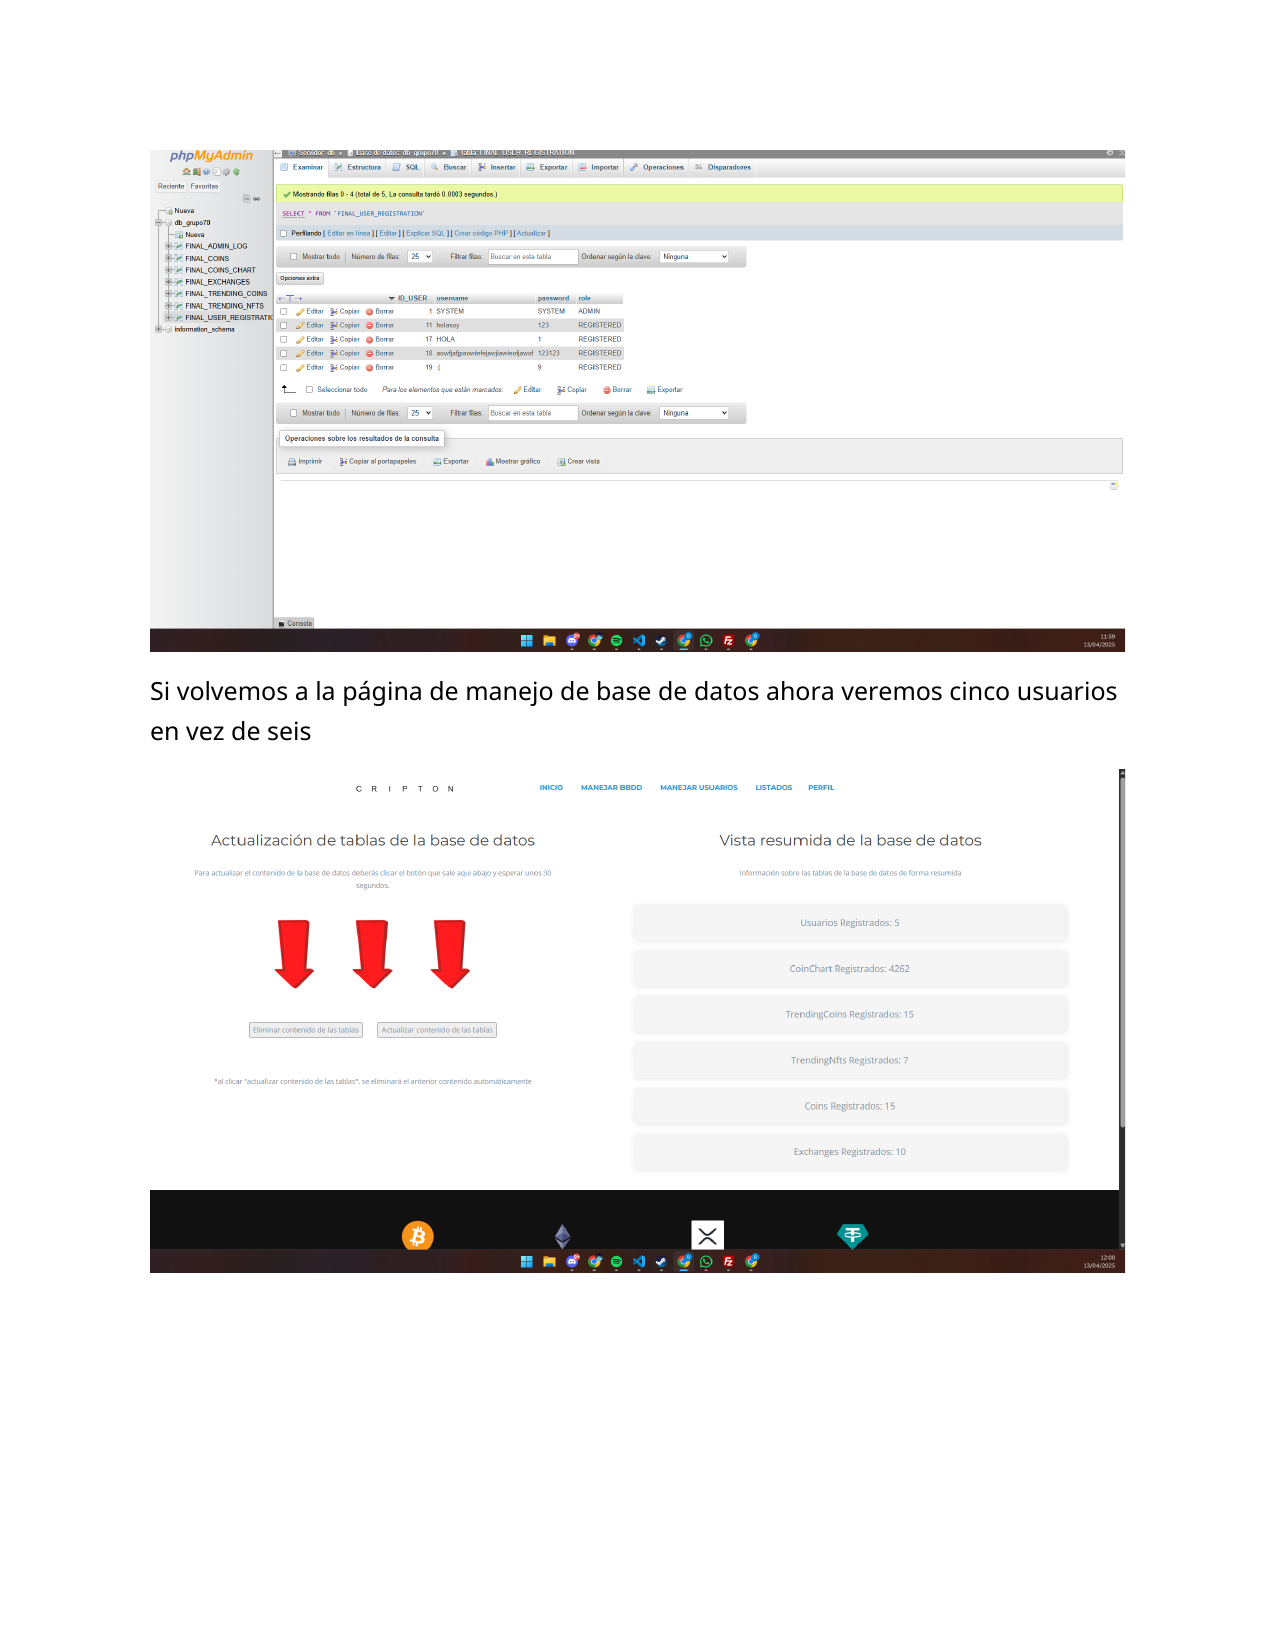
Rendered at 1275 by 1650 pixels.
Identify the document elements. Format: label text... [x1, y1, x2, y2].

text Si volvemos a la página de manejo de base de datos ahora veremos cinco usuarios en vez de seis [150, 674, 1125, 747]
